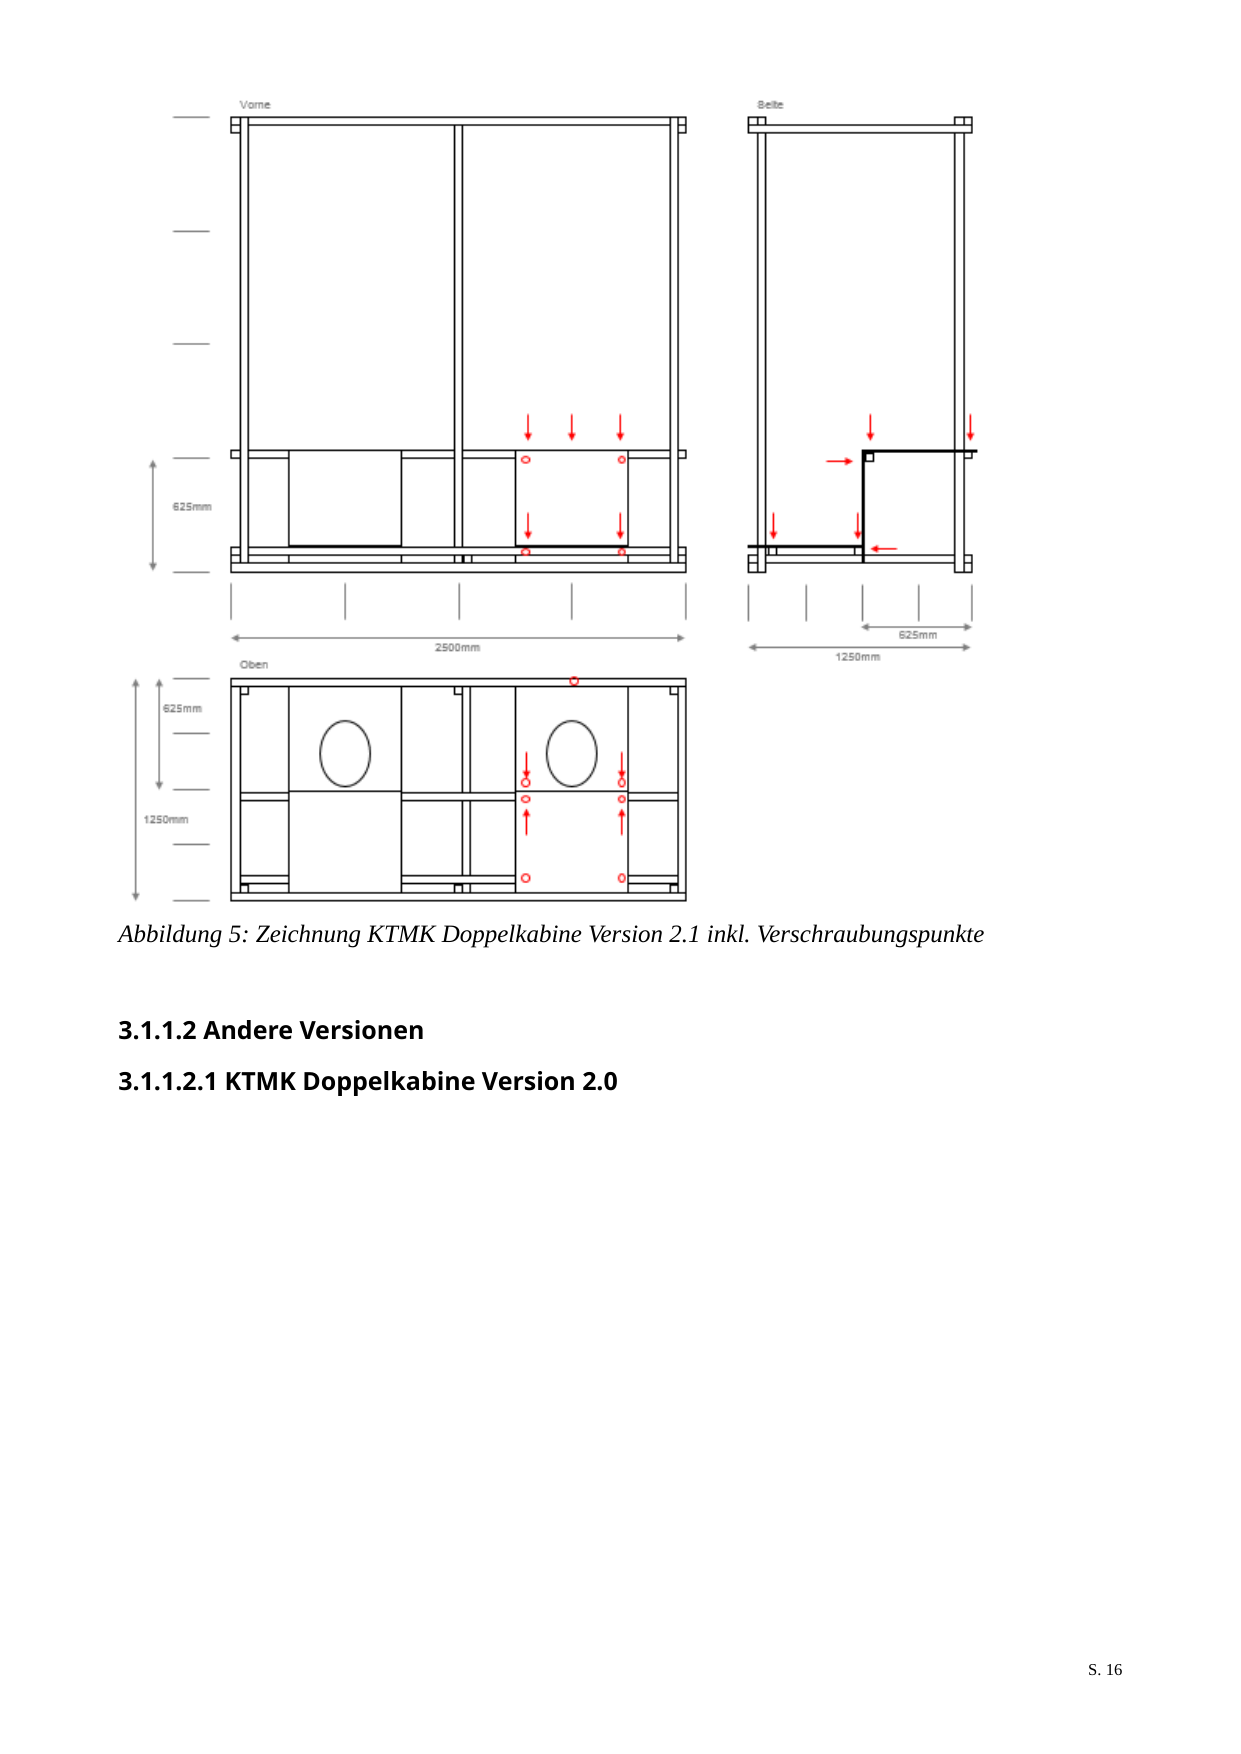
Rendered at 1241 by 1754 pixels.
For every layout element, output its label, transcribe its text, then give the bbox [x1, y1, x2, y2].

text 3.1.1.2 Andere Versionen [118, 1013, 1122, 1047]
picture [118, 87, 998, 919]
text 3.1.1.2.1 KTMK Doppelkabine Version 2.0 [118, 1064, 1122, 1098]
text Abbildung 5: Zeichnung KTMK Doppelkabine Version 2.1 inkl. Verschraubungspunkte [118, 919, 998, 947]
